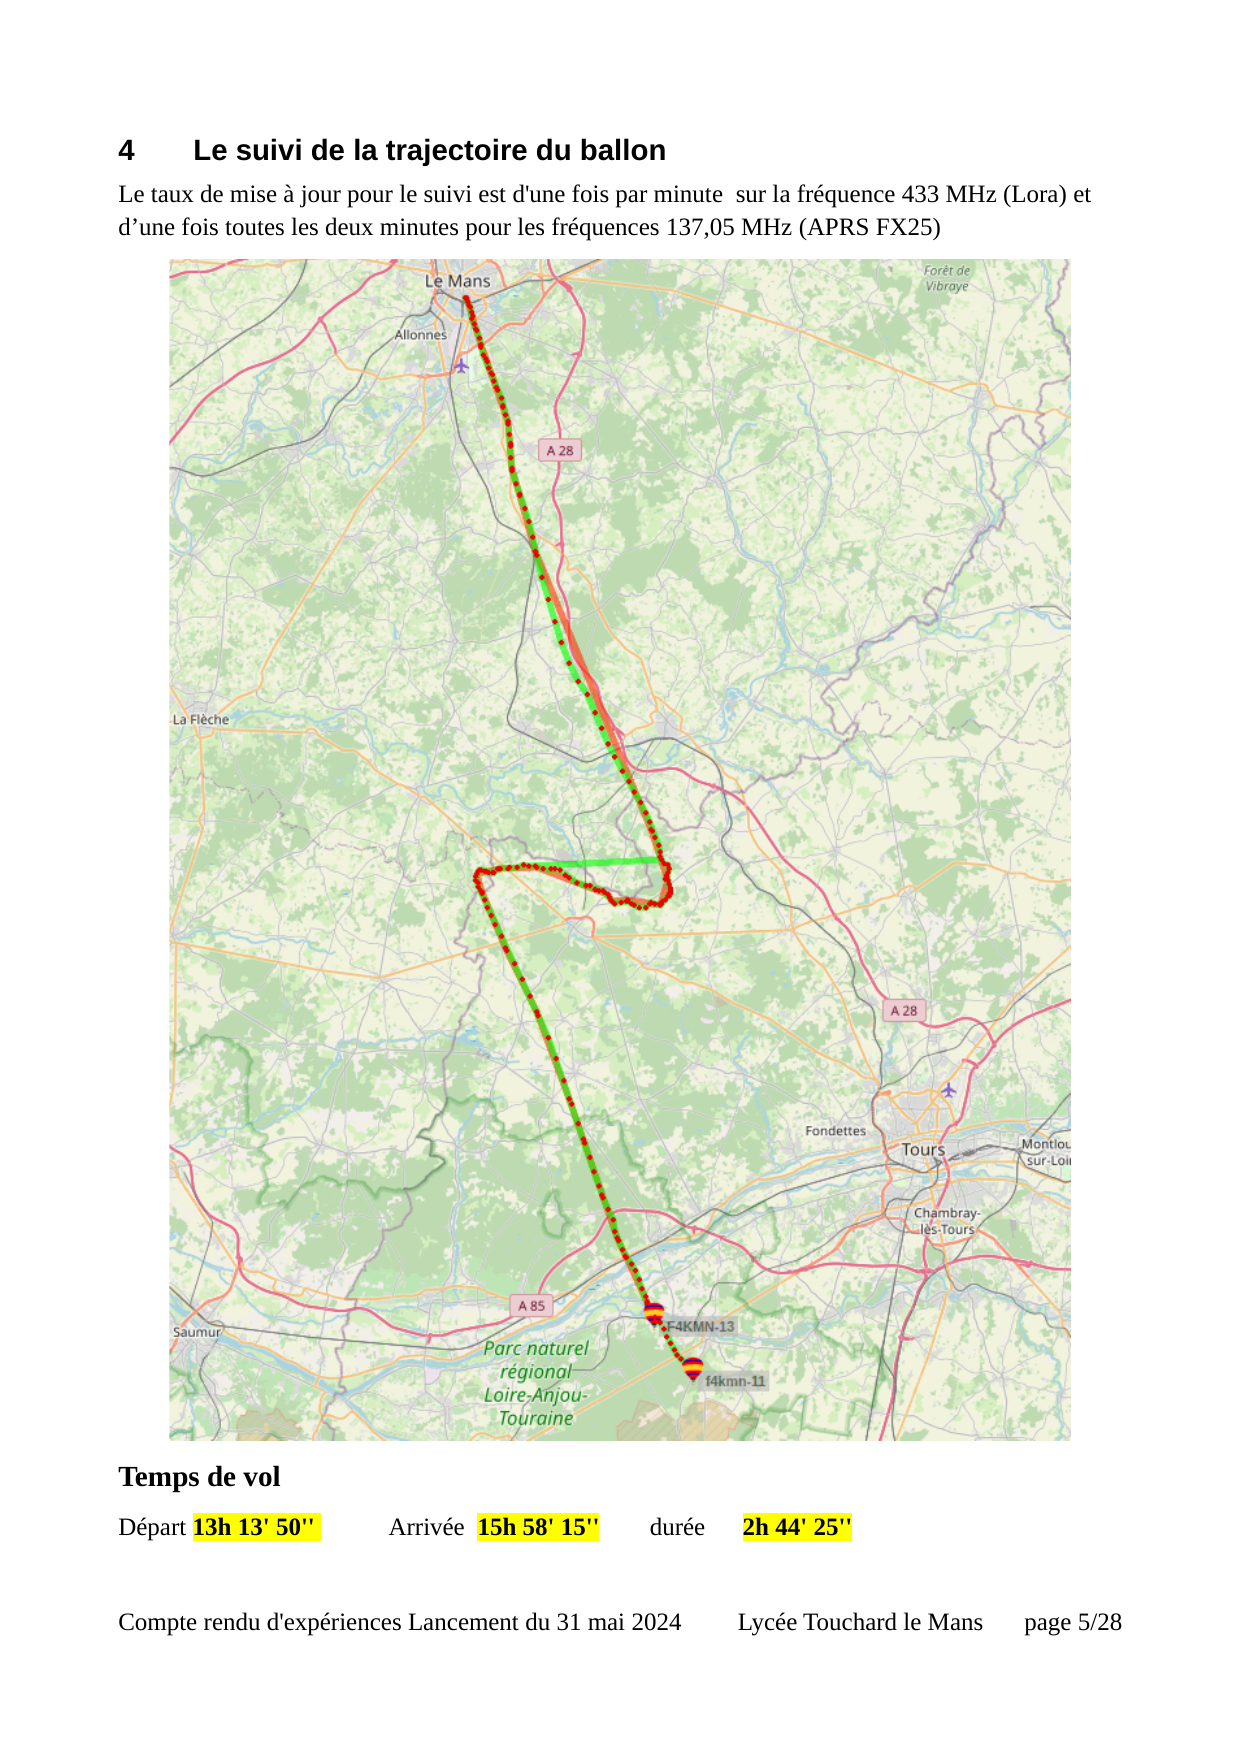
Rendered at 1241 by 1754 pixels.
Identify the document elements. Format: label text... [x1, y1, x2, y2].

subtitle Le suivi de la trajectoire du ballon [118, 133, 1122, 166]
picture [169, 259, 1071, 1441]
text Départ 13h 13' 50'' Arrivée 15h 58' 15'' durée 2h 44' 25'' [118, 1512, 1122, 1541]
text Temps de vol [118, 307, 1122, 1493]
text Le taux de mise à jour pour le suivi est d'une fois par minute sur la fréquence 433 MHz (Lora) et d’une fois toutes les deux minutes pour les fréquences 137,05 MHz (APRS FX25) [118, 179, 1122, 241]
